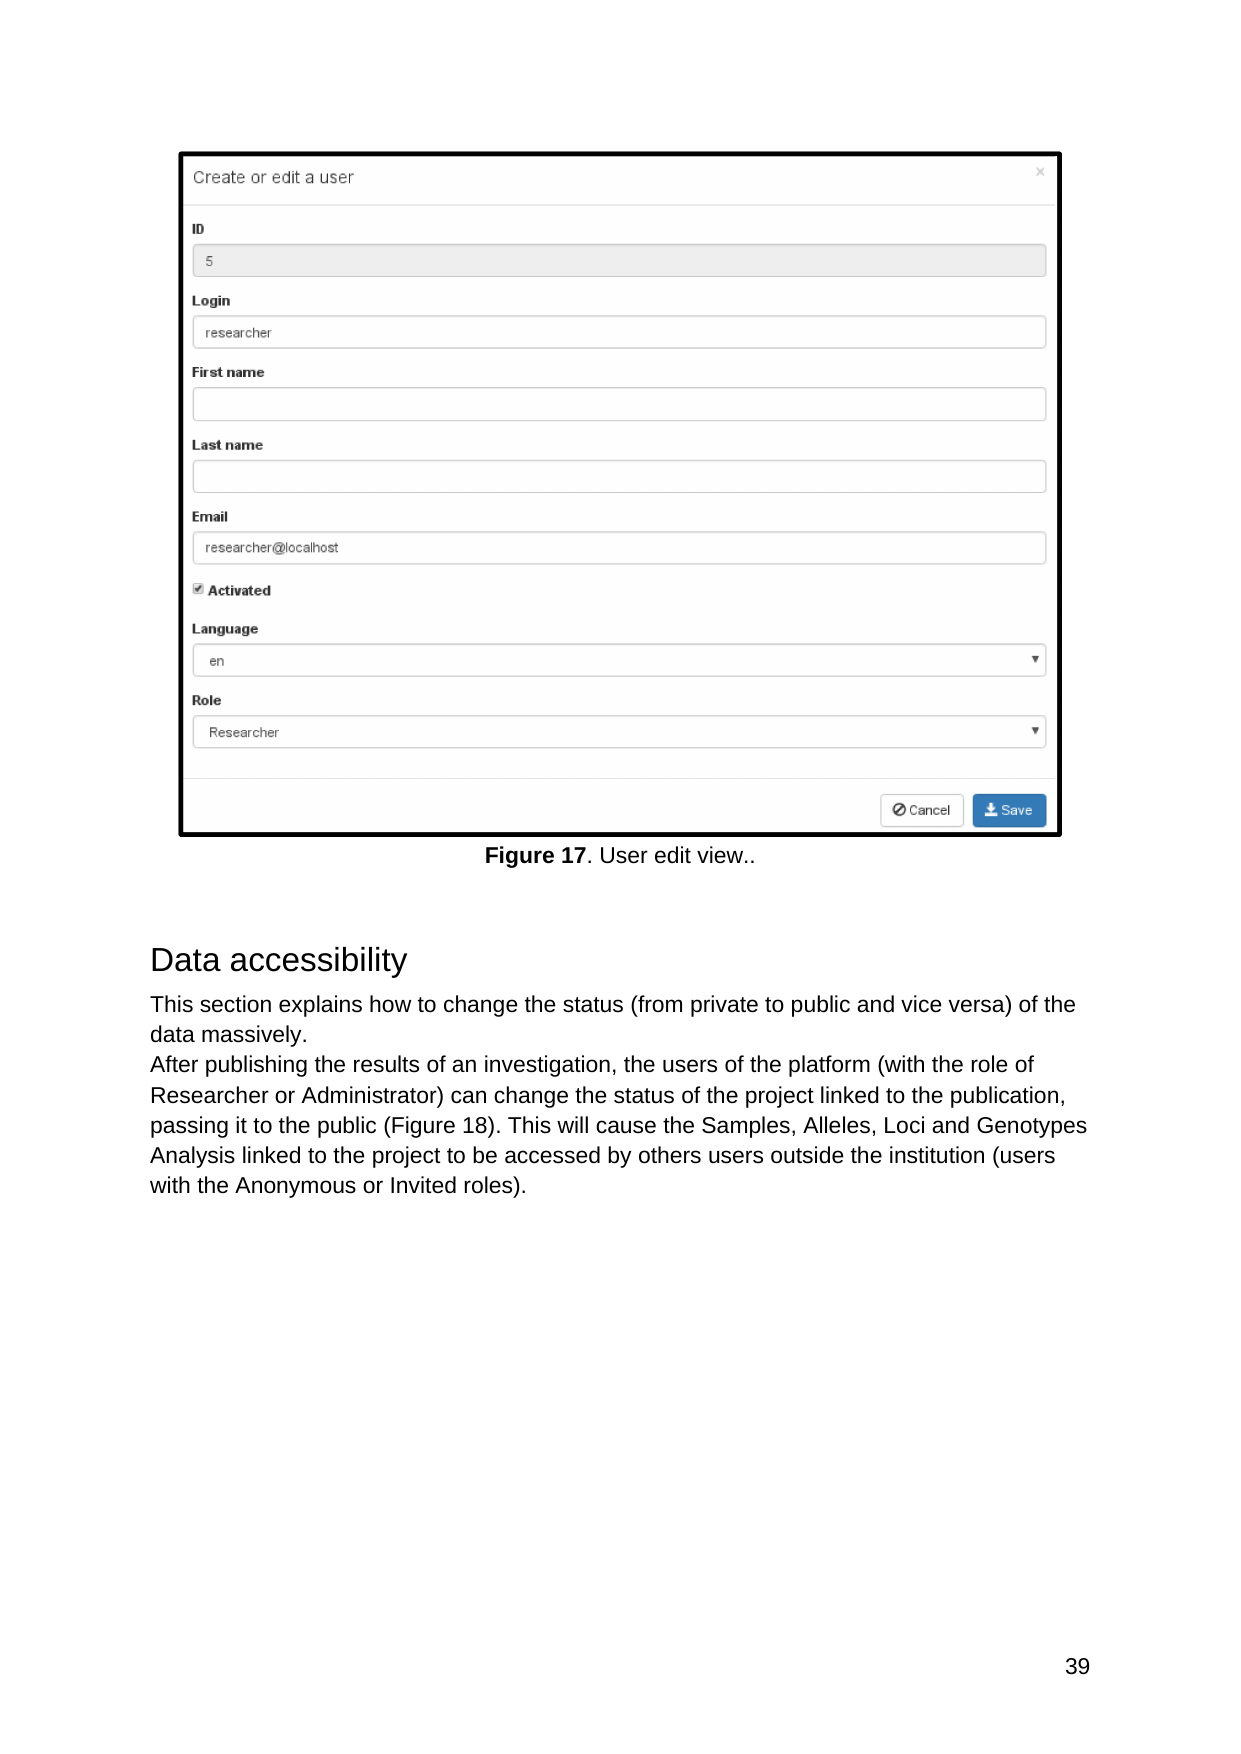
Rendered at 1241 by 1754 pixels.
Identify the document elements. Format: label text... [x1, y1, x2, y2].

text After publishing the results of an investigation, the users of the platform (with the role of Researcher or Administrator) can change the status of the project linked to the publication, passing it to the public (Figure 18). This will cause the Samples, Alleles, Loci and Genotypes Analysis linked to the project to be accessed by others users outside the institution (users with the Anonymous or Invited roles). [150, 1051, 1090, 1199]
text This section explains how to change the status (from private to public and vice versa) of the data massively. [150, 991, 1090, 1048]
subtitle Data accessibility [150, 940, 1090, 978]
picture [176, 150, 1064, 839]
text Figure 17. User edit view.. [150, 842, 1090, 868]
